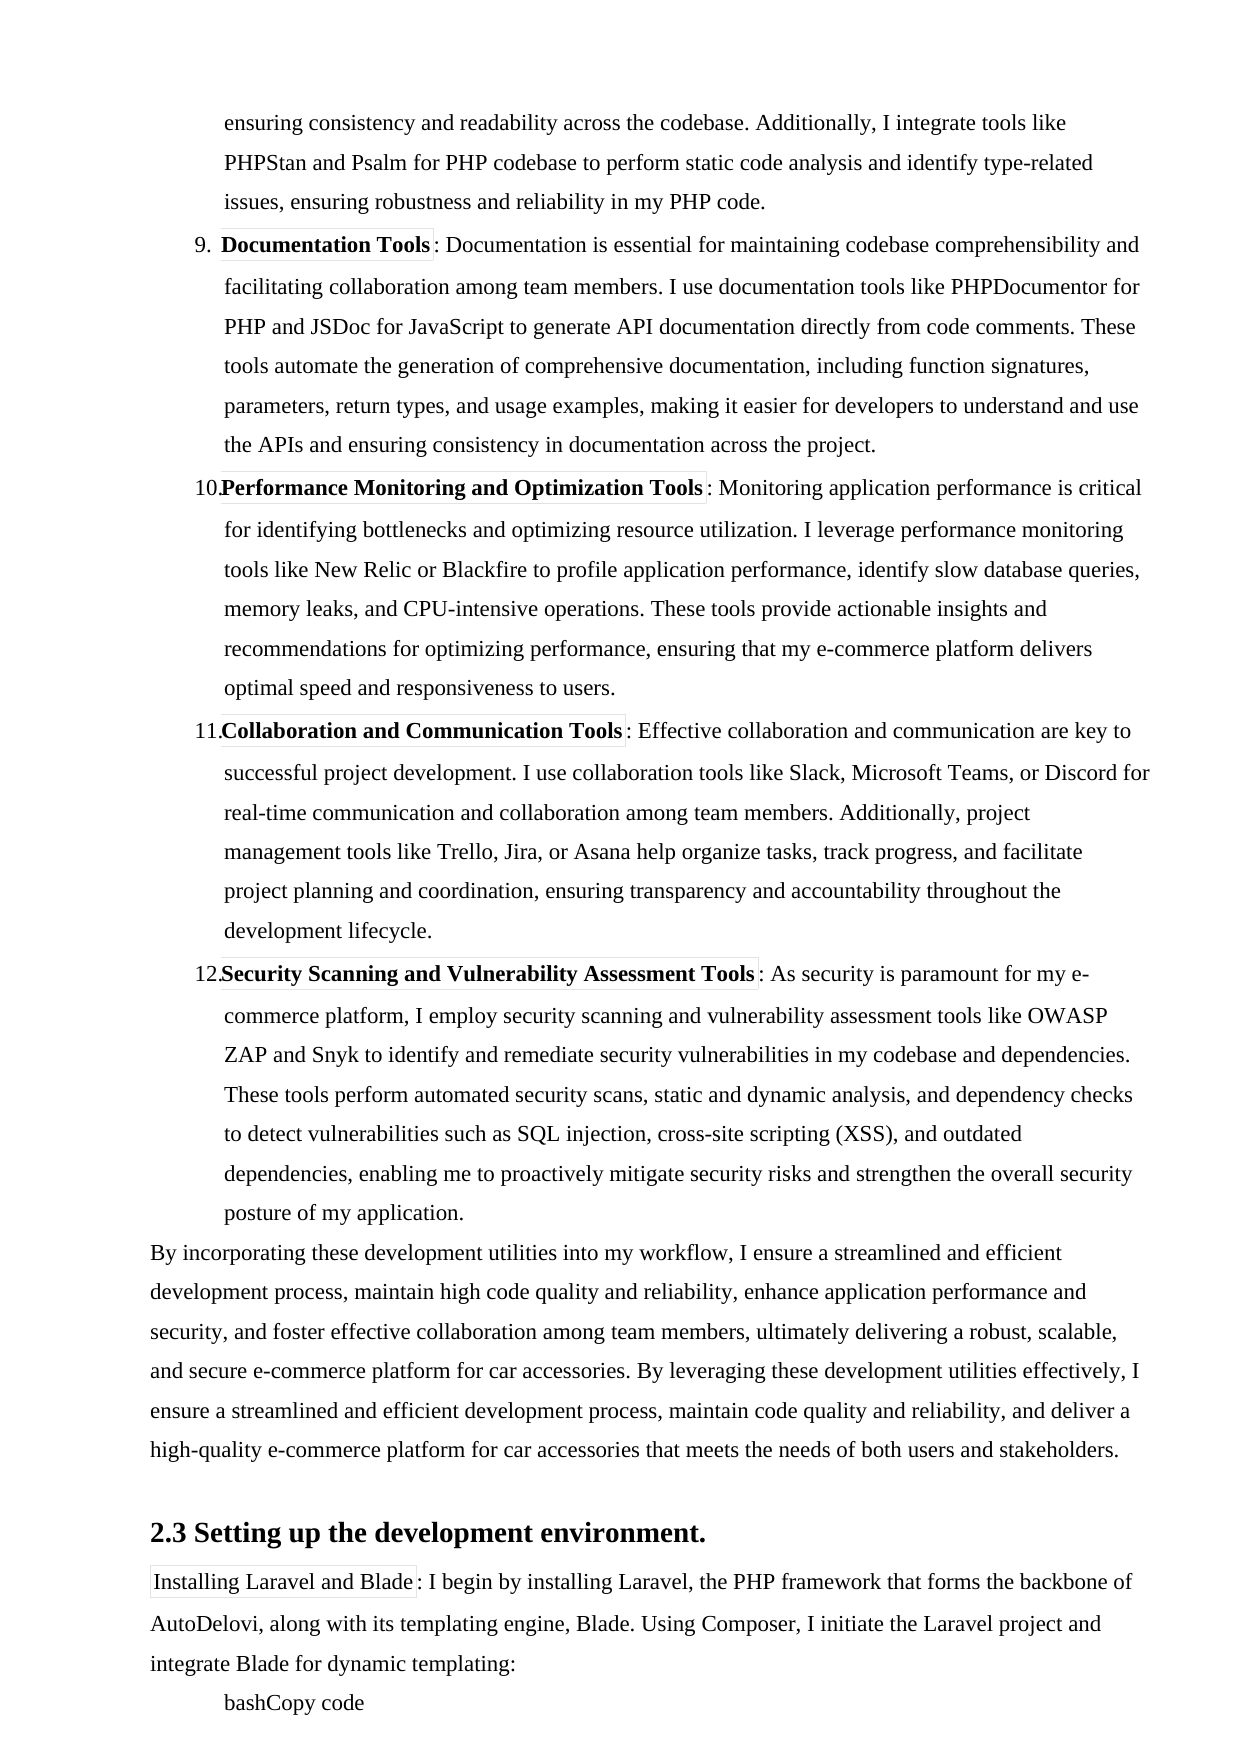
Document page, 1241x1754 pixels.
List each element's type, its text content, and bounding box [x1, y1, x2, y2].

list Performance Monitoring and Optimization Tools: Monitoring application performance is critical for identifying bottlenecks and optimizing resource utilization. I leverage performance monitoring tools like New Relic or Blackfire to profile application performance, identify slow database queries, memory leaks, and CPU-intensive operations. These tools provide actionable insights and recommendations for optimizing performance, ensuring that my e-commerce platform delivers optimal speed and responsiveness to users. [194, 471, 1152, 701]
text 2.3 Setting up the development environment. Installing Laravel and Blade: I begin by installing Laravel, the PHP framework that forms the backbone of AutoDelovi, along with its templating engine, Blade. Using Composer, I initiate the Laravel project and integrate Blade for dynamic templating: [150, 1515, 1152, 1676]
list Security Scanning and Vulnerability Assessment Tools: As security is paramount for my e-commerce platform, I employ security scanning and vulnerability assessment tools like OWASP ZAP and Snyk to identify and remediate security vulnerabilities in my codebase and dependencies. These tools perform automated security scans, static and dynamic analysis, and dependency checks to detect vulnerabilities such as SQL injection, cross-site scripting (XSS), and outdated dependencies, enabling me to proactively mitigate security risks and strengthen the overall security posture of my application. [194, 957, 1152, 1226]
list ensuring consistency and readability across the codebase. Additionally, I integrate tools like PHPStan and Psalm for PHP codebase to perform static code analysis and identify type-related issues, ensuring robustness and reliability in my PHP code. [194, 109, 1152, 215]
text By incorporating these development utilities into my workflow, I ensure a streamlined and efficient development process, maintain high code quality and reliability, enhance application performance and security, and foster effective collaboration among team members, ultimately delivering a robust, scalable, and secure e-commerce platform for car accessories. By leveraging these development utilities effectively, I ensure a streamlined and efficient development process, maintain code quality and reliability, and deliver a high-quality e-commerce platform for car accessories that meets the needs of both users and stakeholders. [150, 1239, 1152, 1463]
list Documentation Tools: Documentation is essential for maintaining codebase comprehensibility and facilitating collaboration among team members. I use documentation tools like PHPDocumentor for PHP and JSDoc for JavaScript to generate API documentation directly from code comments. These tools automate the generation of comprehensive documentation, including function signatures, parameters, return types, and usage examples, making it easier for developers to understand and use the APIs and ensuring consistency in documentation across the project. [194, 228, 1152, 458]
list Collaboration and Communication Tools: Effective collaboration and communication are key to successful project development. I use collaboration tools like Slack, Microsoft Teams, or Discord for real-time communication and collaboration among team members. Additionally, project management tools like Trello, Jira, or Asana help organize tasks, track progress, and facilitate project planning and coordination, ensuring transparency and accountability throughout the development lifecycle. [194, 714, 1152, 943]
list bashCopy code [194, 1689, 1152, 1716]
